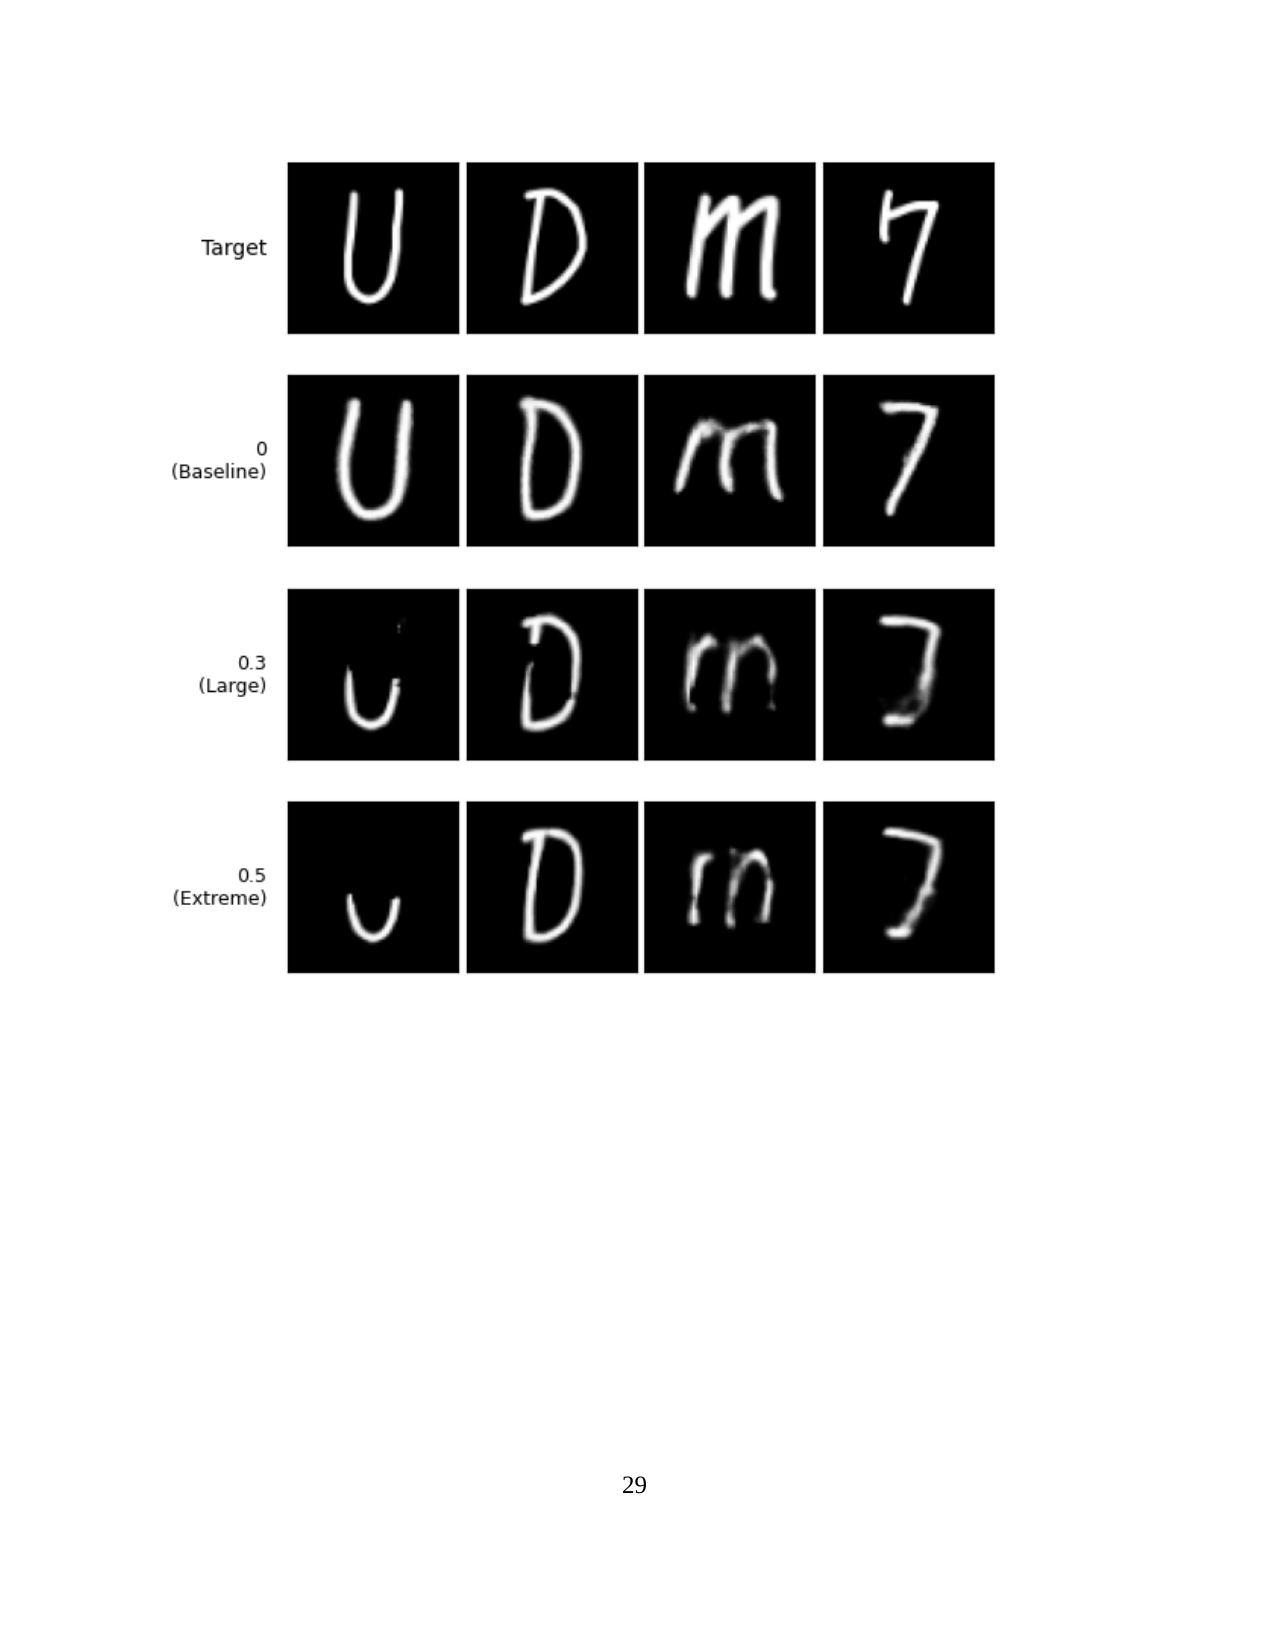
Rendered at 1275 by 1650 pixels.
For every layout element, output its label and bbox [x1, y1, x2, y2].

picture [150, 150, 1007, 987]
